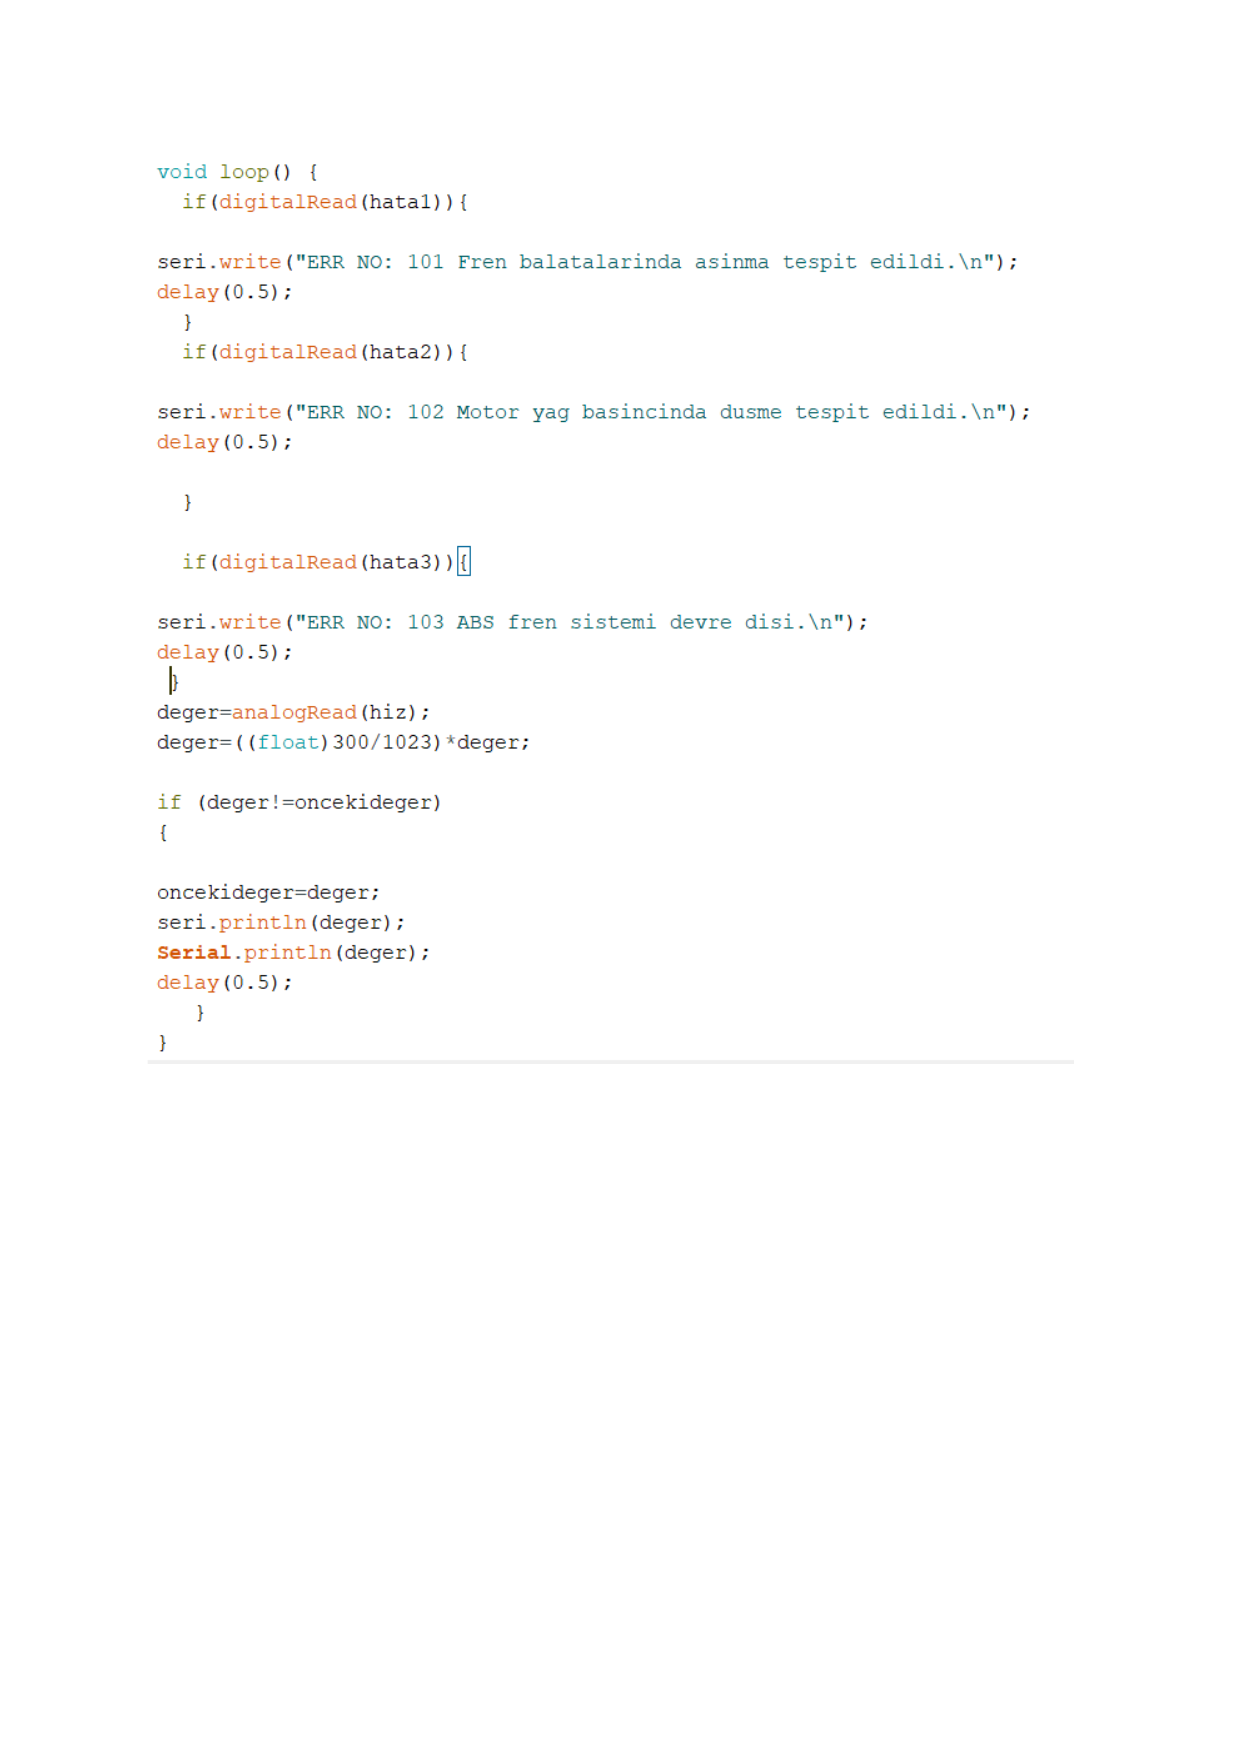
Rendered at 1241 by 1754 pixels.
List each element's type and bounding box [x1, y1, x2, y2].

picture [147, 147, 1074, 1064]
